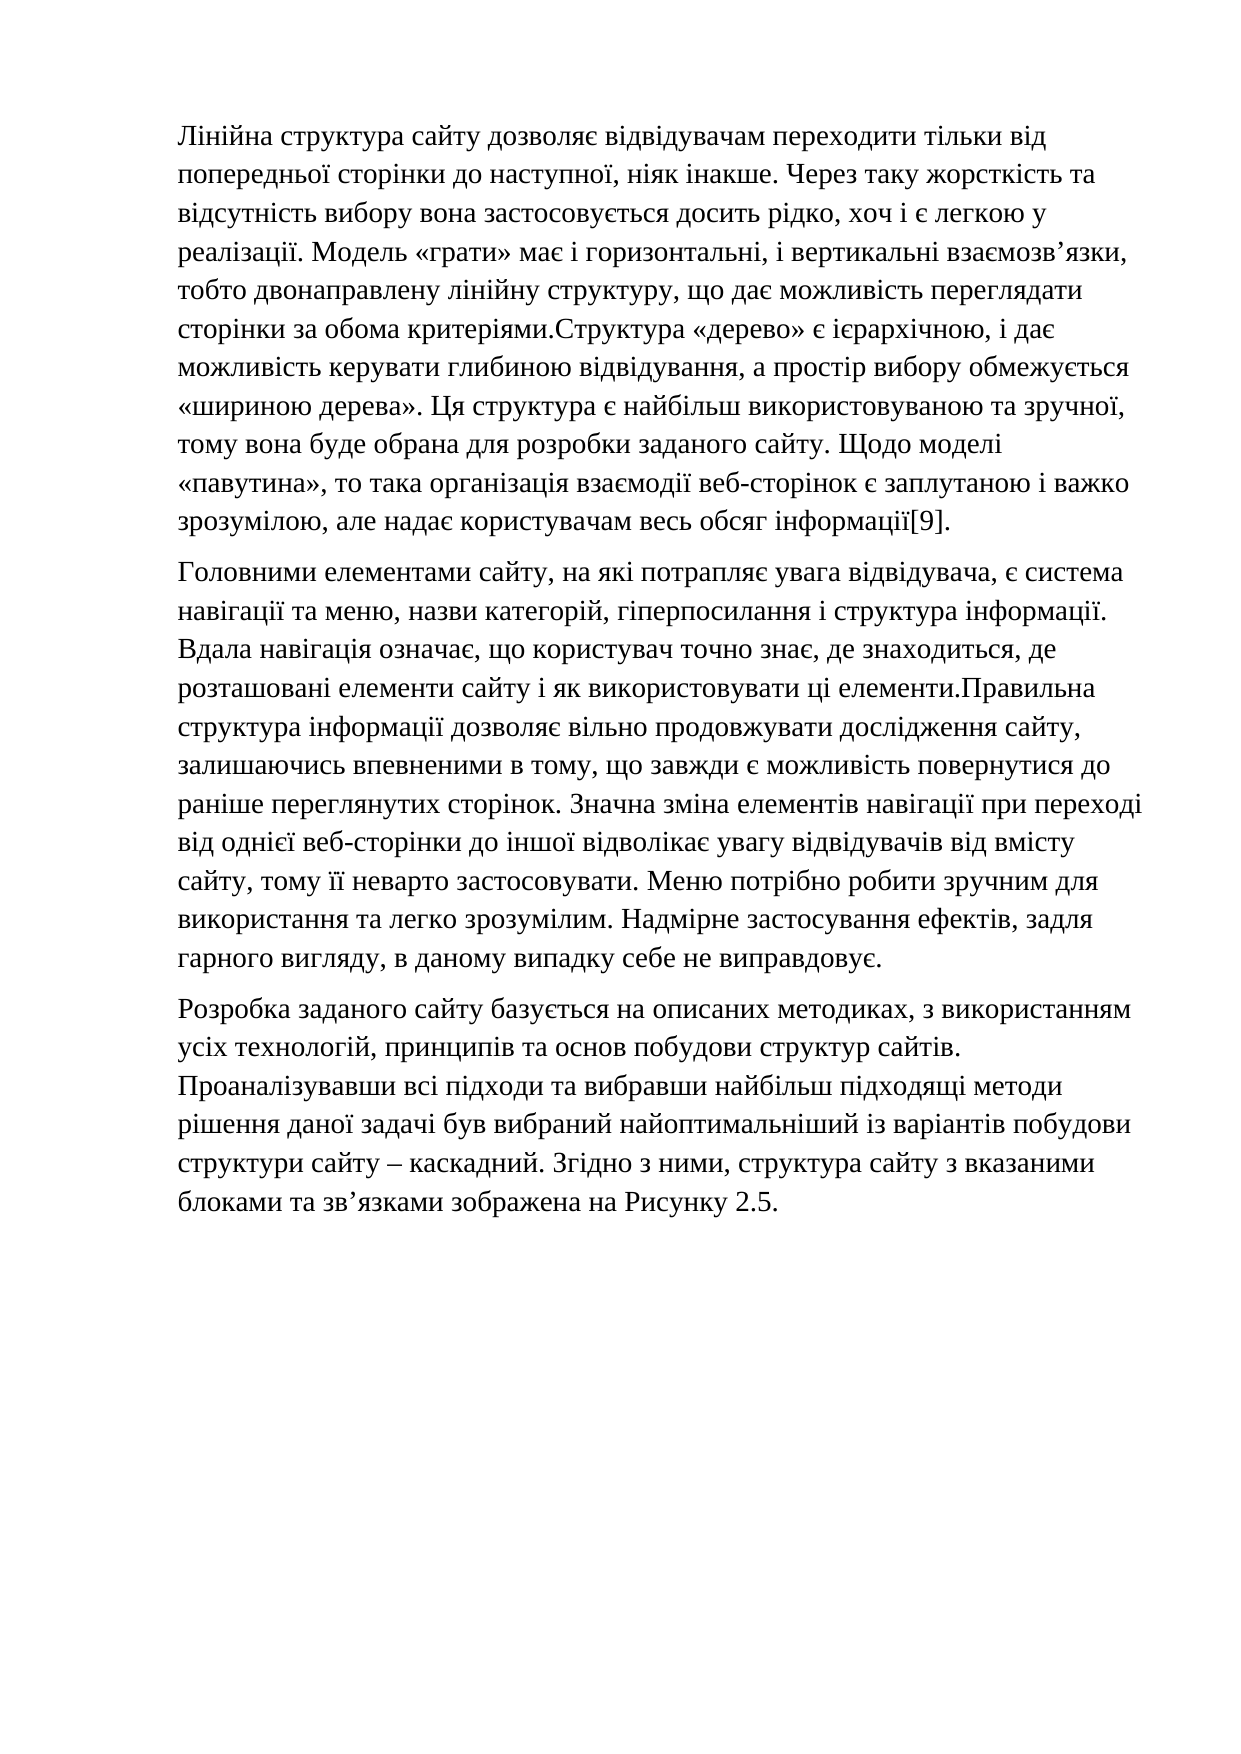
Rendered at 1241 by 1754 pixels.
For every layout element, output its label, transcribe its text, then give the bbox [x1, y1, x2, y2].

text Розробка заданого сайту базується на описаних методиках, з використанням усіх технологій, принципів та основ побудови структур сайтів. Проаналізувавши всі підходи та вибравши найбільш підходящі методи рішення даної задачі був вибраний найоптимальніший із варіантів побудови структури сайту – каскадний. Згідно з ними, структура сайту з вказаними блоками та зв’язками зображена на Рисунку 2.5. [177, 991, 1152, 1217]
text Лінійна структура сайту дозволяє відвідувачам переходити тільки від попередньої сторінки до наступної, ніяк інакше. Через таку жорсткість та відсутність вибору вона застосовується досить рідко, хоч і є легкою у реалізації. Модель «грати» має і горизонтальні, і вертикальні взаємозв’язки, тобто двонаправлену лінійну структуру, що дає можливість переглядати сторінки за обома критеріями.Структура «дерево» є ієрархічною, і дає можливість керувати глибиною відвідування, а простір вибору обмежується «шириною дерева». Ця структура є найбільш використовуваною та зручної, тому вона буде обрана для розробки заданого сайту. Щодо моделі «павутина», то така організація взаємодії веб-сторінок є заплутаною і важко зрозумілою, але надає користувачам весь обсяг інформації[9]. [177, 118, 1152, 537]
text Головними елементами сайту, на які потрапляє увага відвідувача, є система навігації та меню, назви категорій, гіперпосилання і структура інформації. Вдала навігація означає, що користувач точно знає, де знаходиться, де розташовані елементи сайту і як використовувати ці елементи.Правильна структура інформації дозволяє вільно продовжувати дослідження сайту, залишаючись впевненими в тому, що завжди є можливість повернутися до раніше переглянутих сторінок. Значна зміна елементів навігації при переході від однієї веб-сторінки до іншої відволікає увагу відвідувачів від вмісту сайту, тому її неварто застосовувати. Меню потрібно робити зручним для використання та легко зрозумілим. Надмірне застосування ефектів, задля гарного вигляду, в даному випадку себе не виправдовує. [177, 554, 1152, 973]
